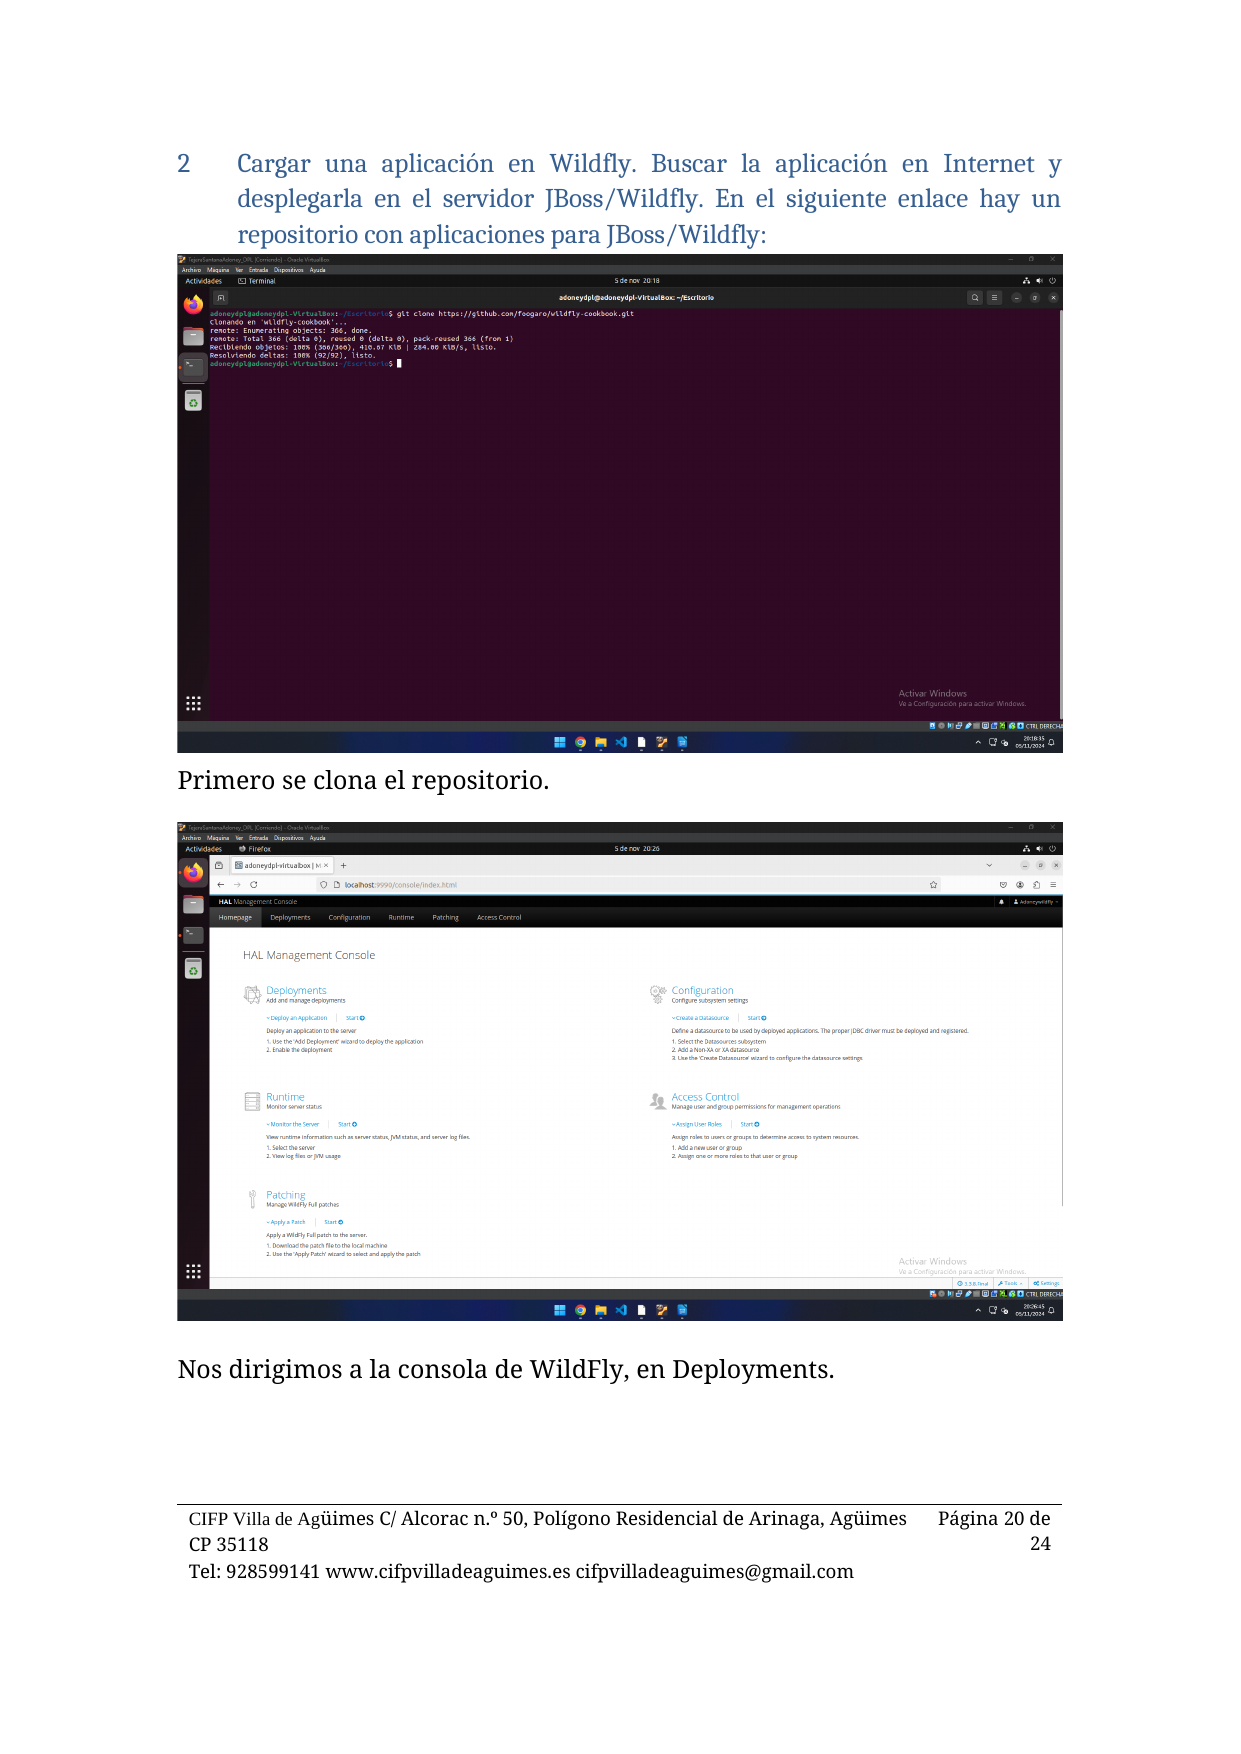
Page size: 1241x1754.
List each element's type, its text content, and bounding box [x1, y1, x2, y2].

picture [177, 254, 1063, 753]
text Nos dirigimos a la consola de WildFly, en Deployments. [177, 1321, 1063, 1386]
subtitle Cargar una aplicación en Wildfly. Buscar la aplicación en Internet y desplegarla en el servidor JBoss/Wildfly. En el siguiente enlace hay un repositorio con aplicaciones para JBoss/Wildfly: [177, 148, 1063, 250]
picture [177, 822, 1063, 1321]
text Primero se clona el repositorio. [177, 753, 1063, 797]
